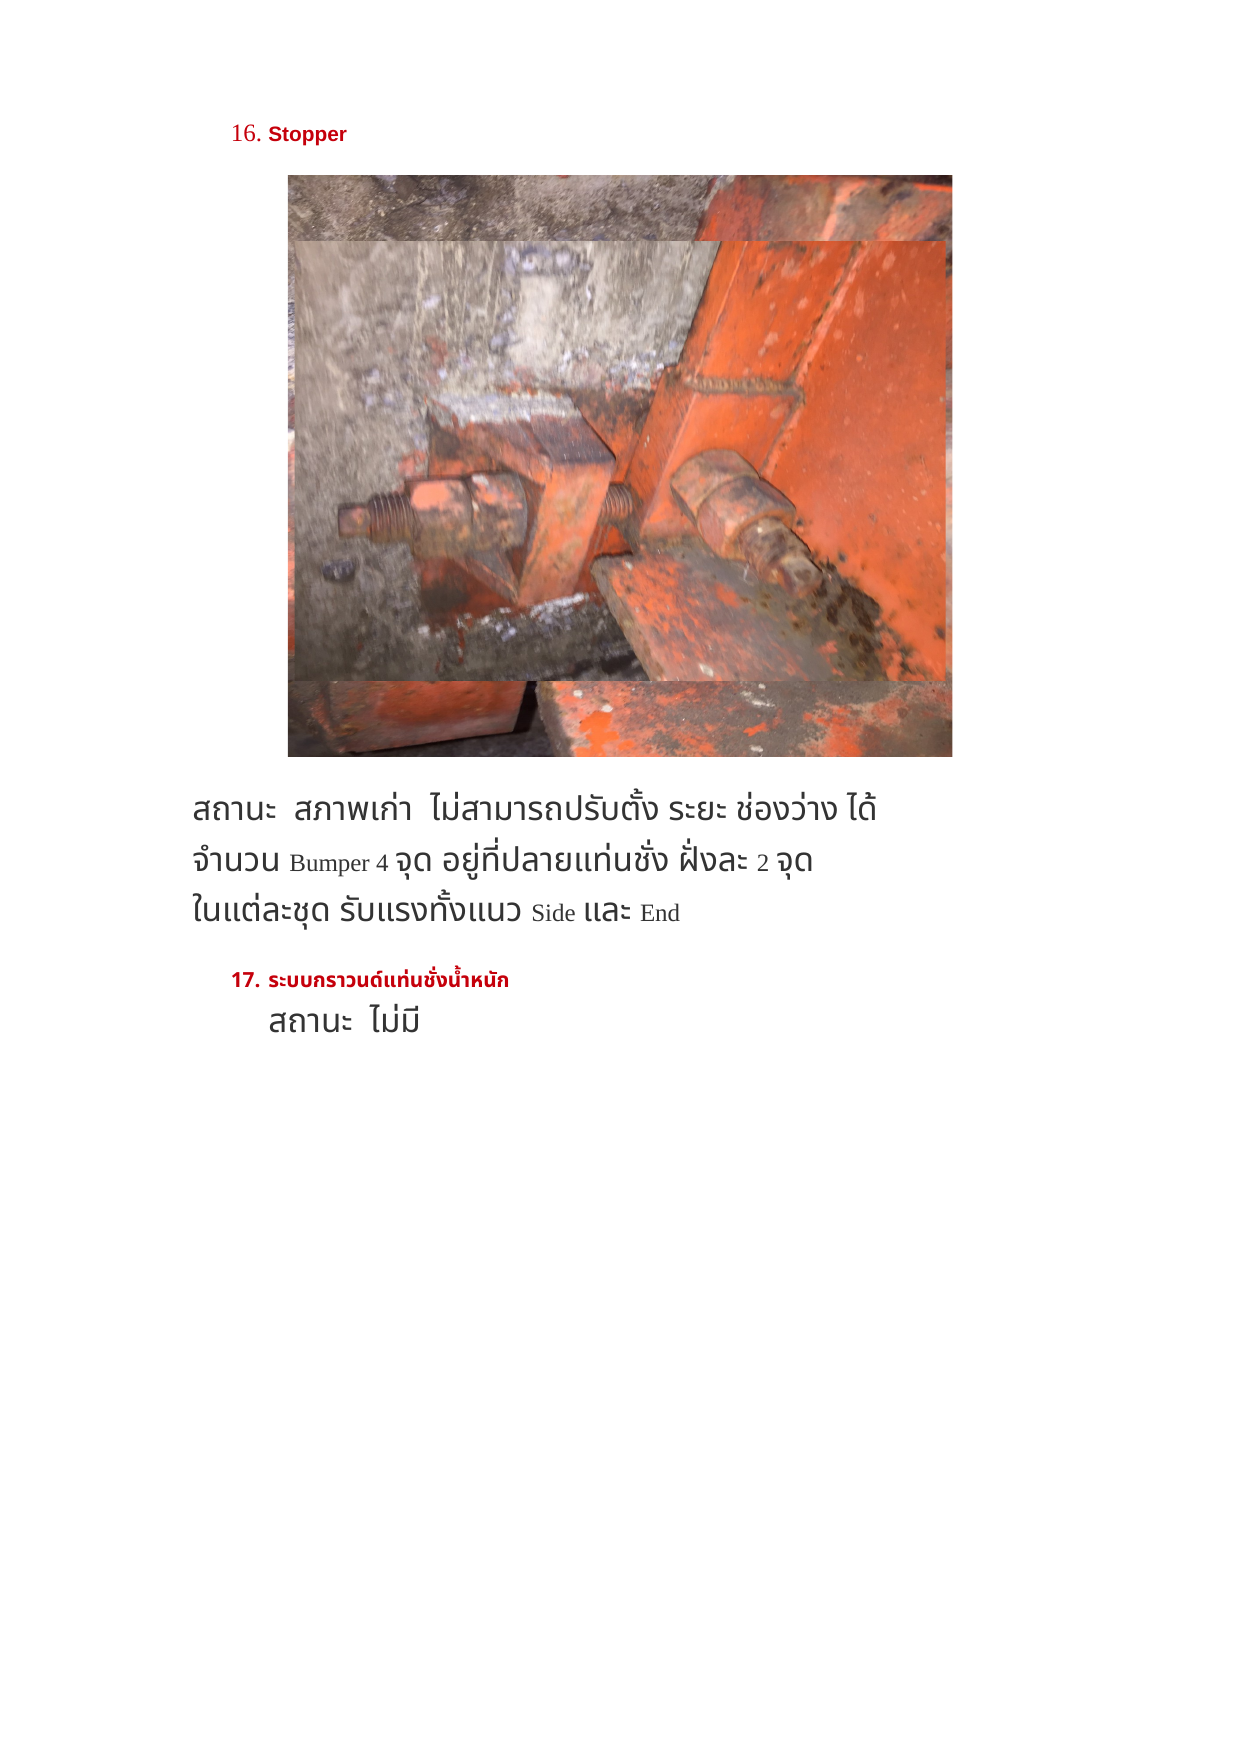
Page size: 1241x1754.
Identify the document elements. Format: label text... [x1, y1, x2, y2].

list ระบบกราวนด์แท่นชั่งน้ำหนัก [231, 965, 1122, 997]
text จำนวน Bumper 4 จุด อยู่ที่ปลายแท่นชั่ง ฝั่งละ 2จุด [118, 836, 1122, 886]
text ในแต่ละชุด รับแรงทั้งแนว Sideและ End [118, 886, 1122, 937]
list สถานะ ไม่มี [231, 997, 1122, 1047]
list Stopper [231, 118, 1122, 147]
text สถานะ สภาพเก่า ไม่สามารถปรับตั้ง ระยะ ช่องว่าง ได้ [118, 785, 1122, 836]
picture [287, 175, 953, 757]
